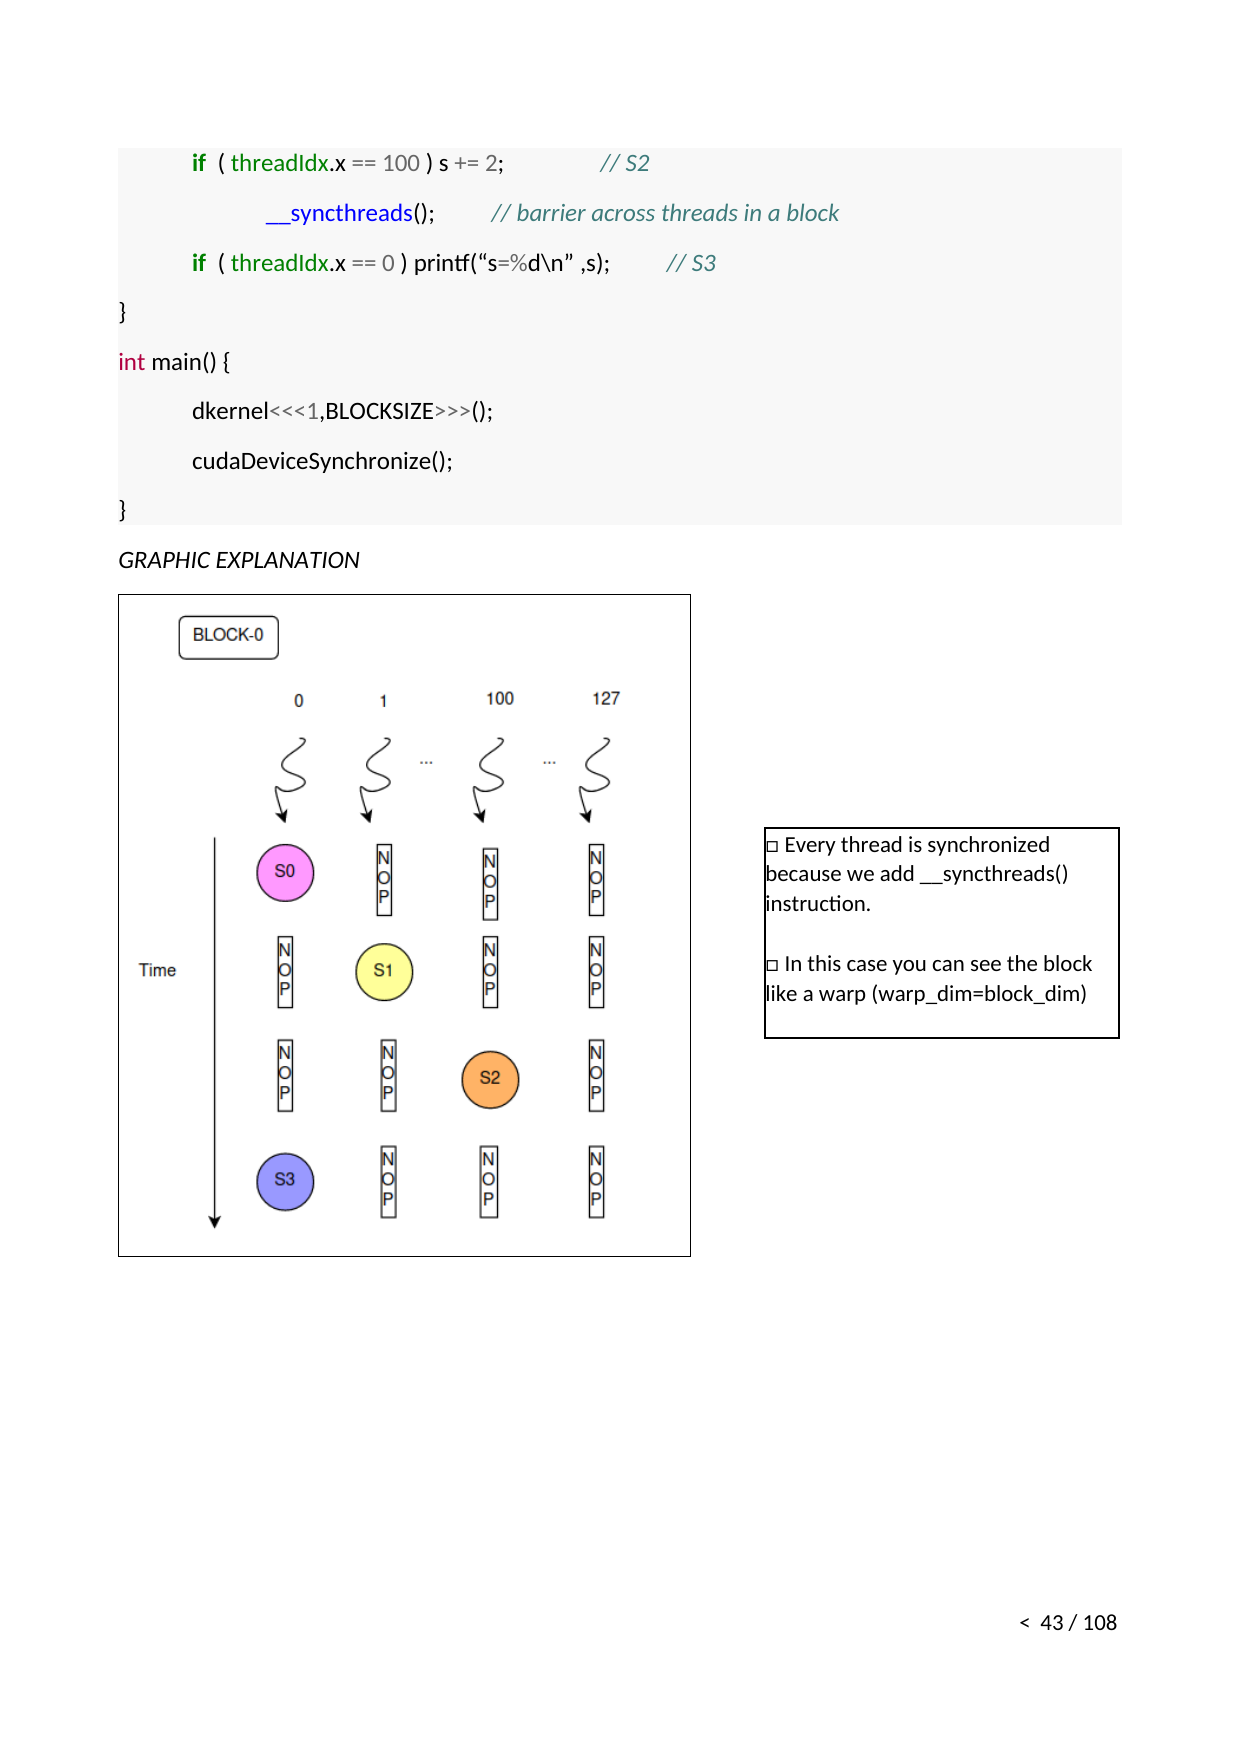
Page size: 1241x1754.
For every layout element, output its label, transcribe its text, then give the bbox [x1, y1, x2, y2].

text if ( threadIdx.x == 100 ) s += 2; // S2 [118, 148, 1122, 178]
text int main() { [118, 346, 1122, 376]
text __syncthreads(); // barrier across threads in a block [118, 197, 1122, 228]
text if ( threadIdx.x == 0 ) printf(“s=%d\n” ,s); // S3 [118, 247, 1122, 277]
text } [118, 495, 1122, 525]
text } [118, 296, 1122, 327]
picture [121, 597, 688, 1254]
text GRAPHIC EXPLANATION [118, 544, 1122, 575]
text cudaDeviceSynchronize(); [118, 445, 1122, 476]
text dkernel<<<1,BLOCKSIZE>>>(); [118, 396, 1122, 426]
